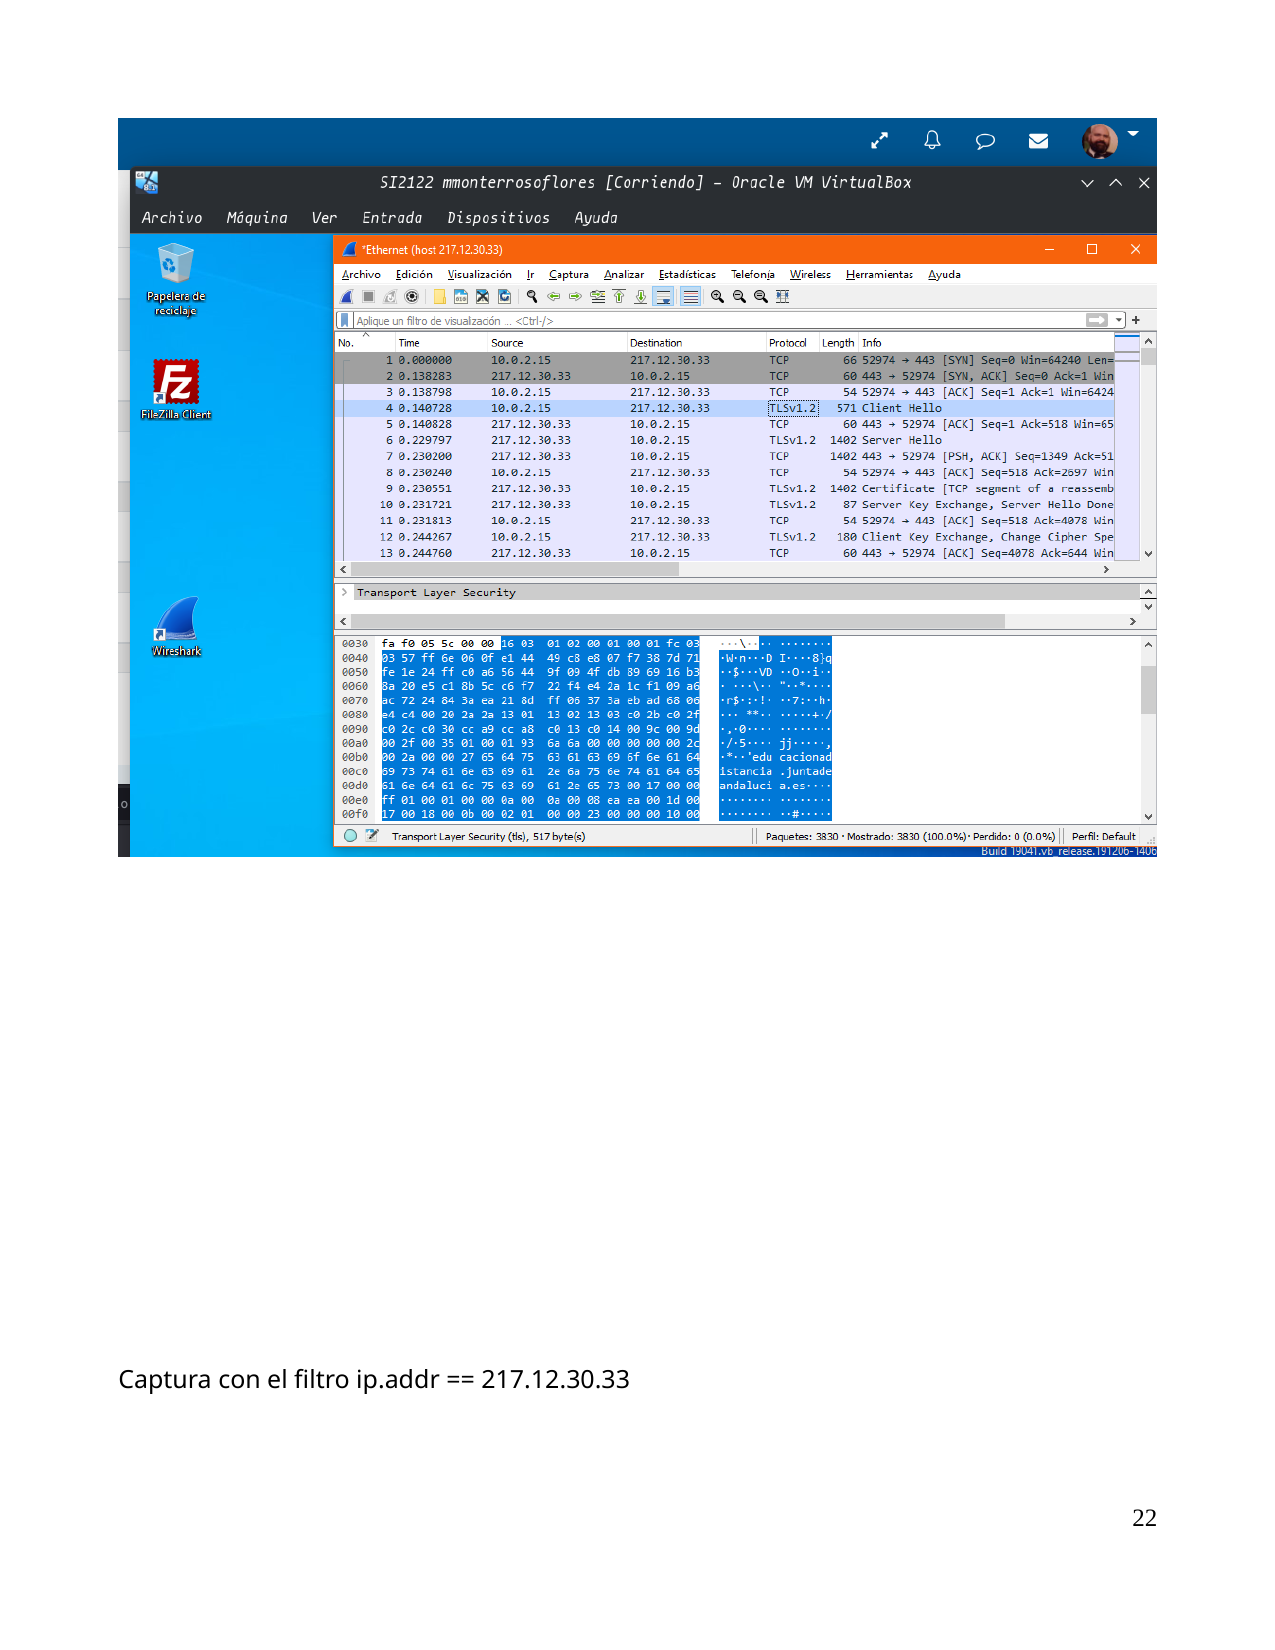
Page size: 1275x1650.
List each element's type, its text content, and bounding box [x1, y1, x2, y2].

picture [190, 411, 209, 417]
picture [118, 118, 1157, 857]
picture [154, 647, 172, 654]
picture [154, 360, 198, 403]
picture [193, 293, 203, 299]
picture [178, 647, 199, 654]
picture [166, 411, 178, 417]
picture [159, 244, 205, 282]
text Captura con el filtro ip.addr == 217.12.30.33 [118, 1362, 1157, 1396]
picture [180, 307, 194, 315]
picture [154, 597, 198, 640]
table_header [118, 857, 1157, 886]
picture [154, 293, 182, 302]
picture [148, 411, 156, 417]
